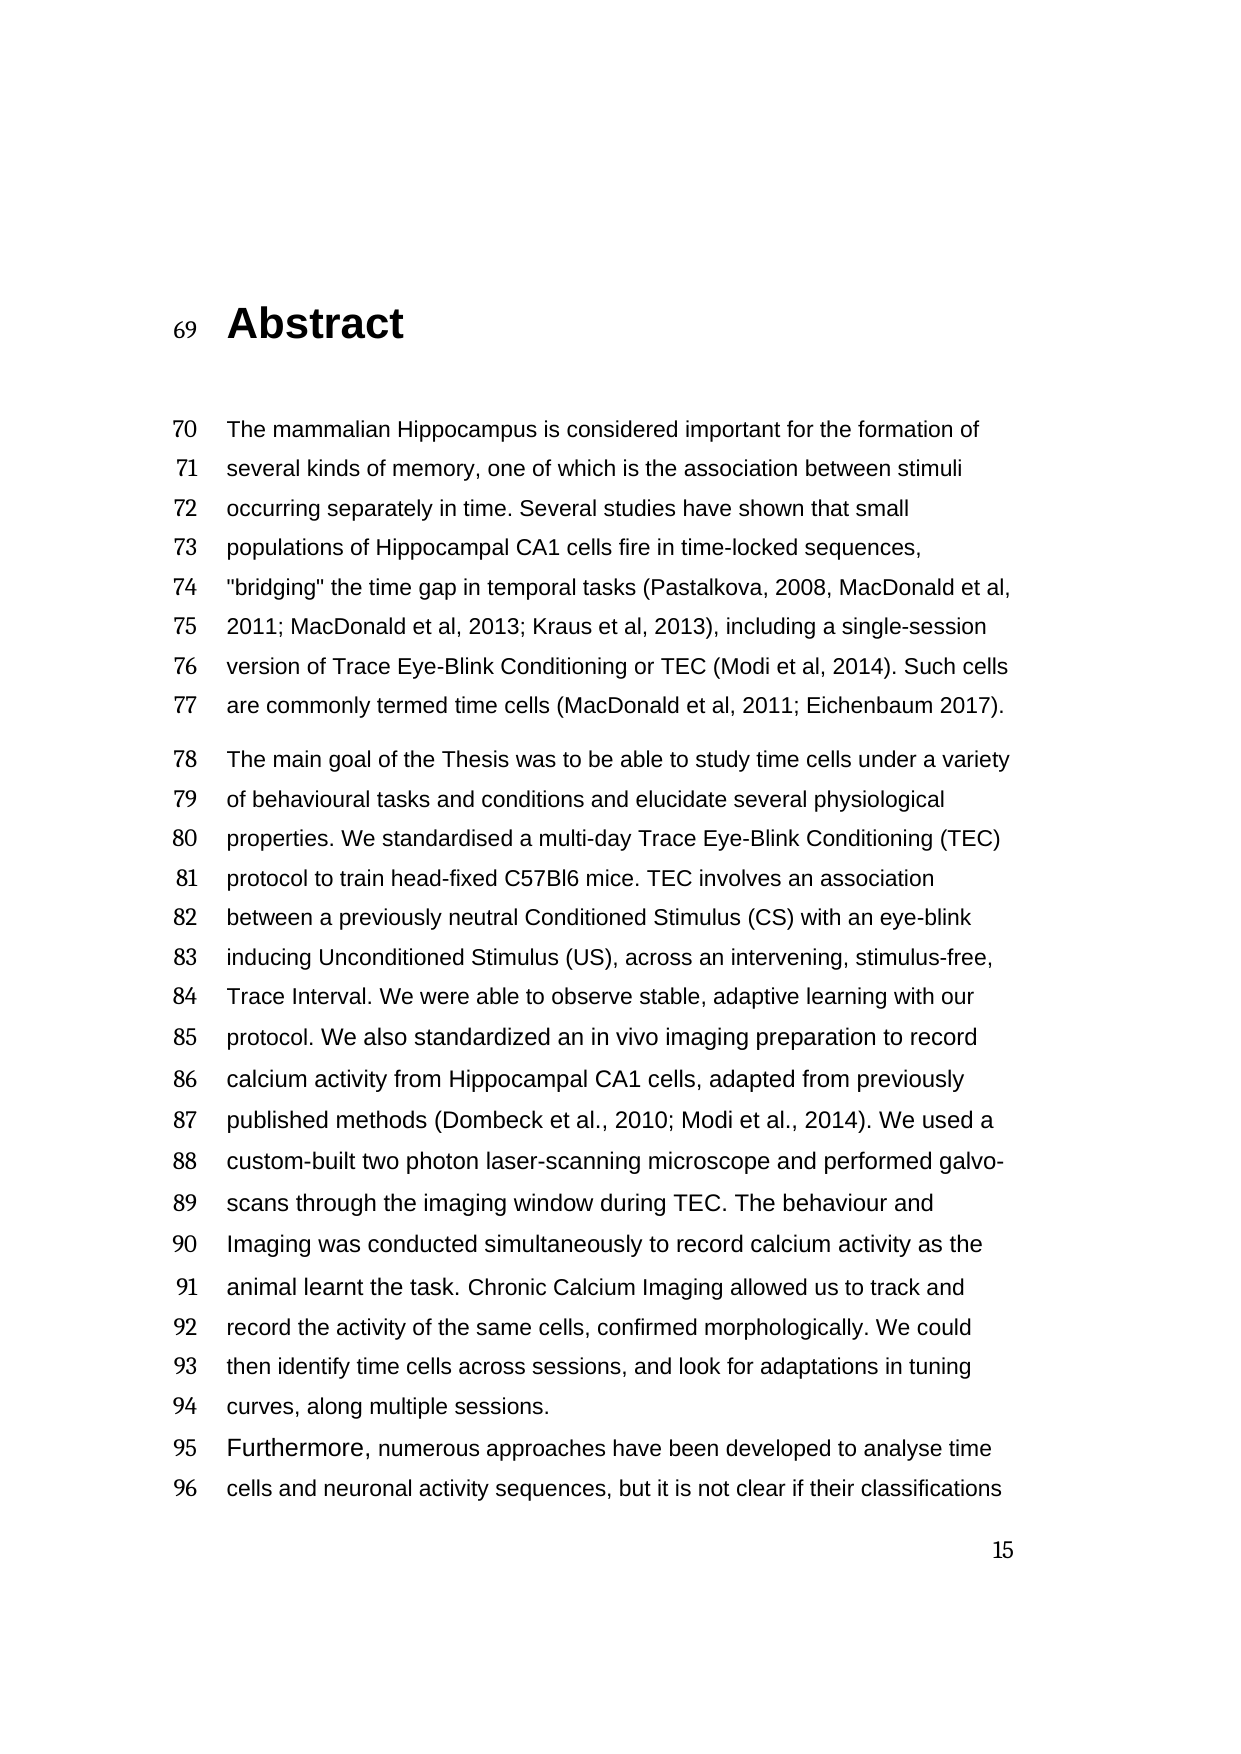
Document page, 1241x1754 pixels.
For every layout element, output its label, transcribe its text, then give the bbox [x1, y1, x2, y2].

text The main goal of the Thesis was to be able to study time cells under a variety of behavioural tasks and conditions and elucidate several physiological properties. We standardised a multi-day Trace Eye-Blink Conditioning (TEC) protocol to train head-fixed C57Bl6 mice. TEC involves an association between a previously neutral Conditioned Stimulus (CS) with an eye-blink inducing Unconditioned Stimulus (US), across an intervening, stimulus-free, Trace Interval. We were able to observe stable, adaptive learning with our protocol. We also standardized an in vivo imaging preparation to record calcium activity from Hippocampal CA1 cells, adapted from previously published methods (Dombeck et al., 2010; Modi et al., 2014). We used a custom-built two photon laser-scanning microscope and performed galvo-scans through the imaging window during TEC. The behaviour and Imaging was conducted simultaneously to record calcium activity as the animal learnt the task. Chronic Calcium Imaging allowed us to track and record the activity of the same cells, confirmed morphologically. We could then identify time cells across sessions, and look for adaptations in tuning curves, along multiple sessions. Furthermore, numerous approaches have been developed to analyse time cells and neuronal activity sequences, but it is not clear if their classifications [226, 746, 1014, 1502]
text The mammalian Hippocampus is considered important for the formation of several kinds of memory, one of which is the association between stimuli occurring separately in time. Several studies have shown that small populations of Hippocampal CA1 cells fire in time-locked sequences, "bridging" the time gap in temporal tasks (Pastalkova, 2008, MacDonald et al, 2011; MacDonald et al, 2013; Kraus et al, 2013), including a single-session version of Trace Eye-Blink Conditioning or TEC (Modi et al, 2014). Such cells are commonly termed time cells (MacDonald et al, 2011; Eichenbaum 2017). [226, 416, 1014, 718]
subtitle Abstract [226, 297, 1014, 347]
